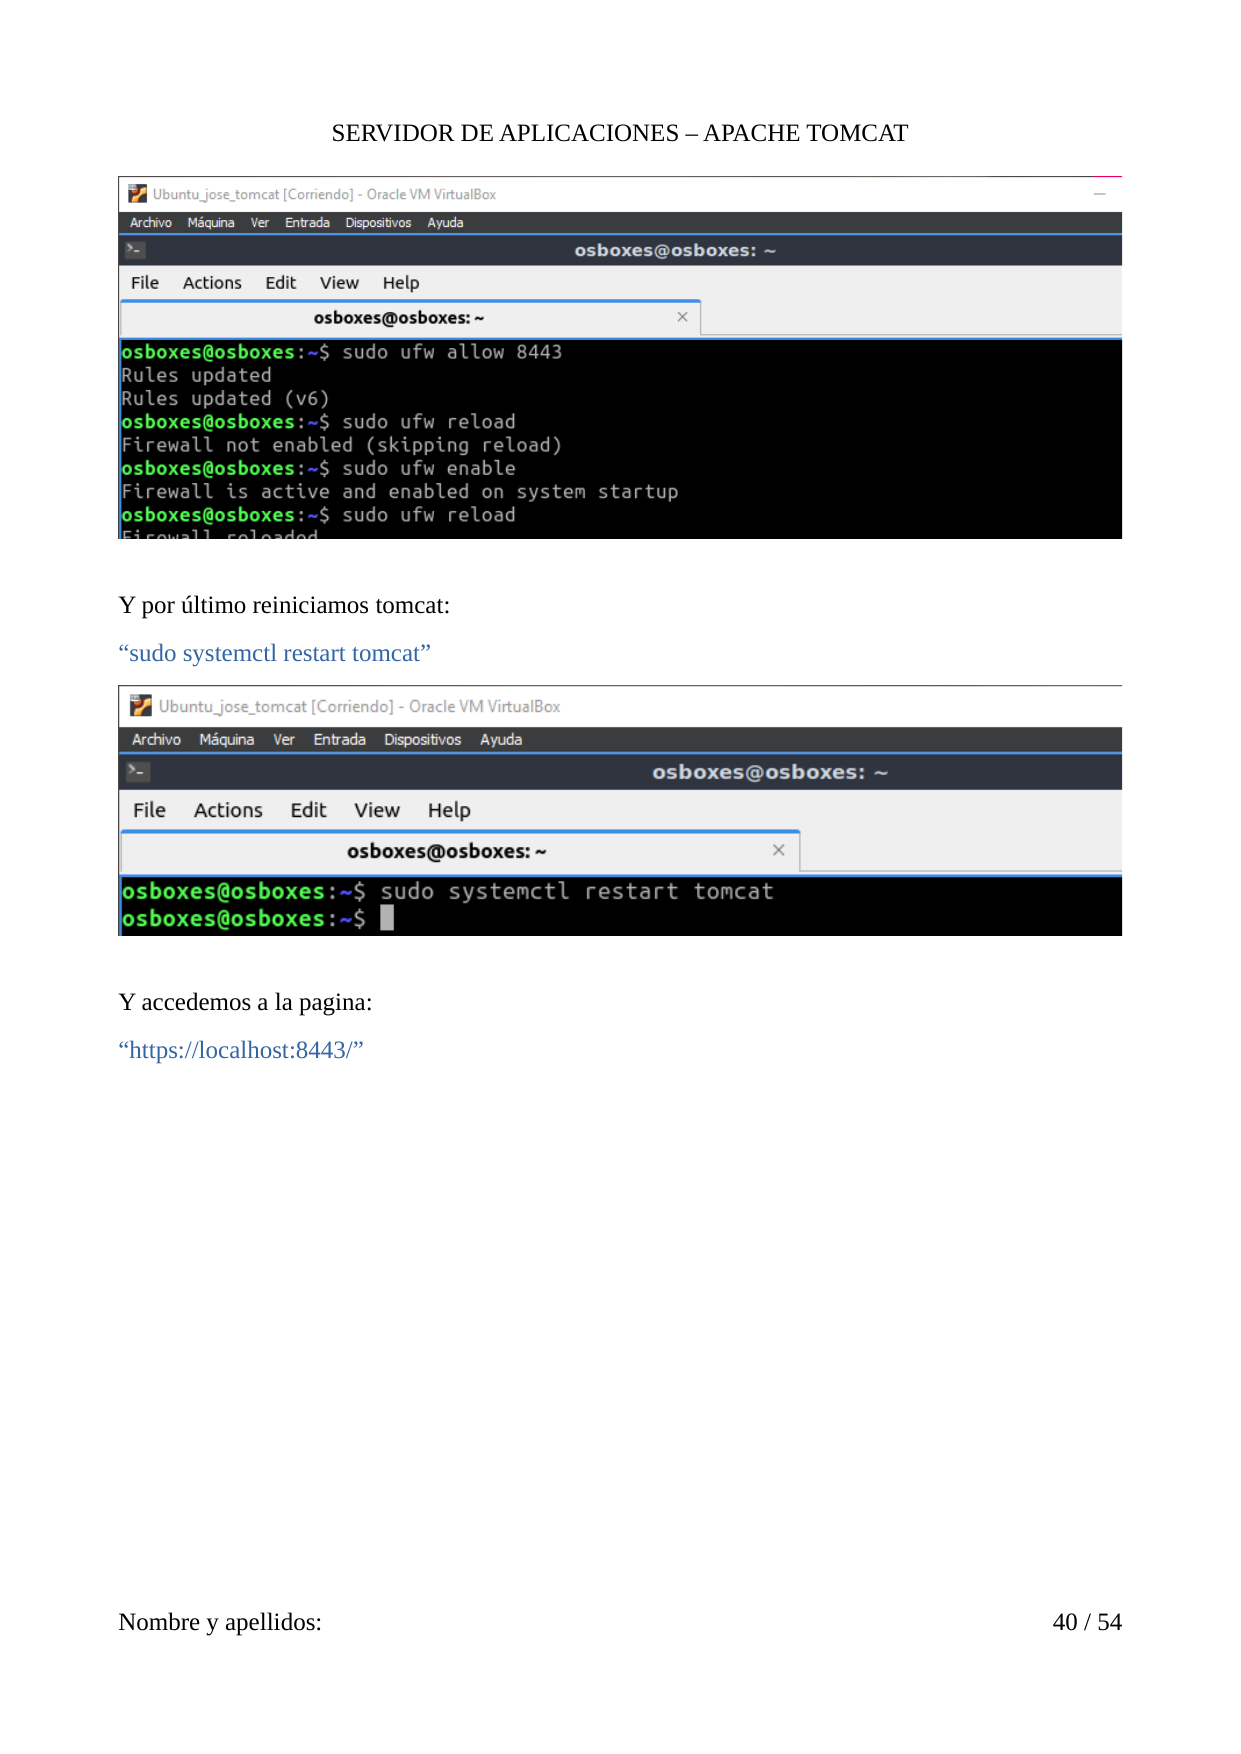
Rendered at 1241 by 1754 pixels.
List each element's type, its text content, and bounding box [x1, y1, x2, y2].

text Y por último reiniciamos tomcat: [118, 590, 1122, 619]
picture [118, 176, 1123, 539]
text Y accedemos a la pagina: [118, 987, 1122, 1016]
text “https://localhost:8443/” [118, 1035, 1122, 1064]
picture [118, 685, 1123, 936]
text “sudo systemctl restart tomcat” [118, 638, 1122, 667]
